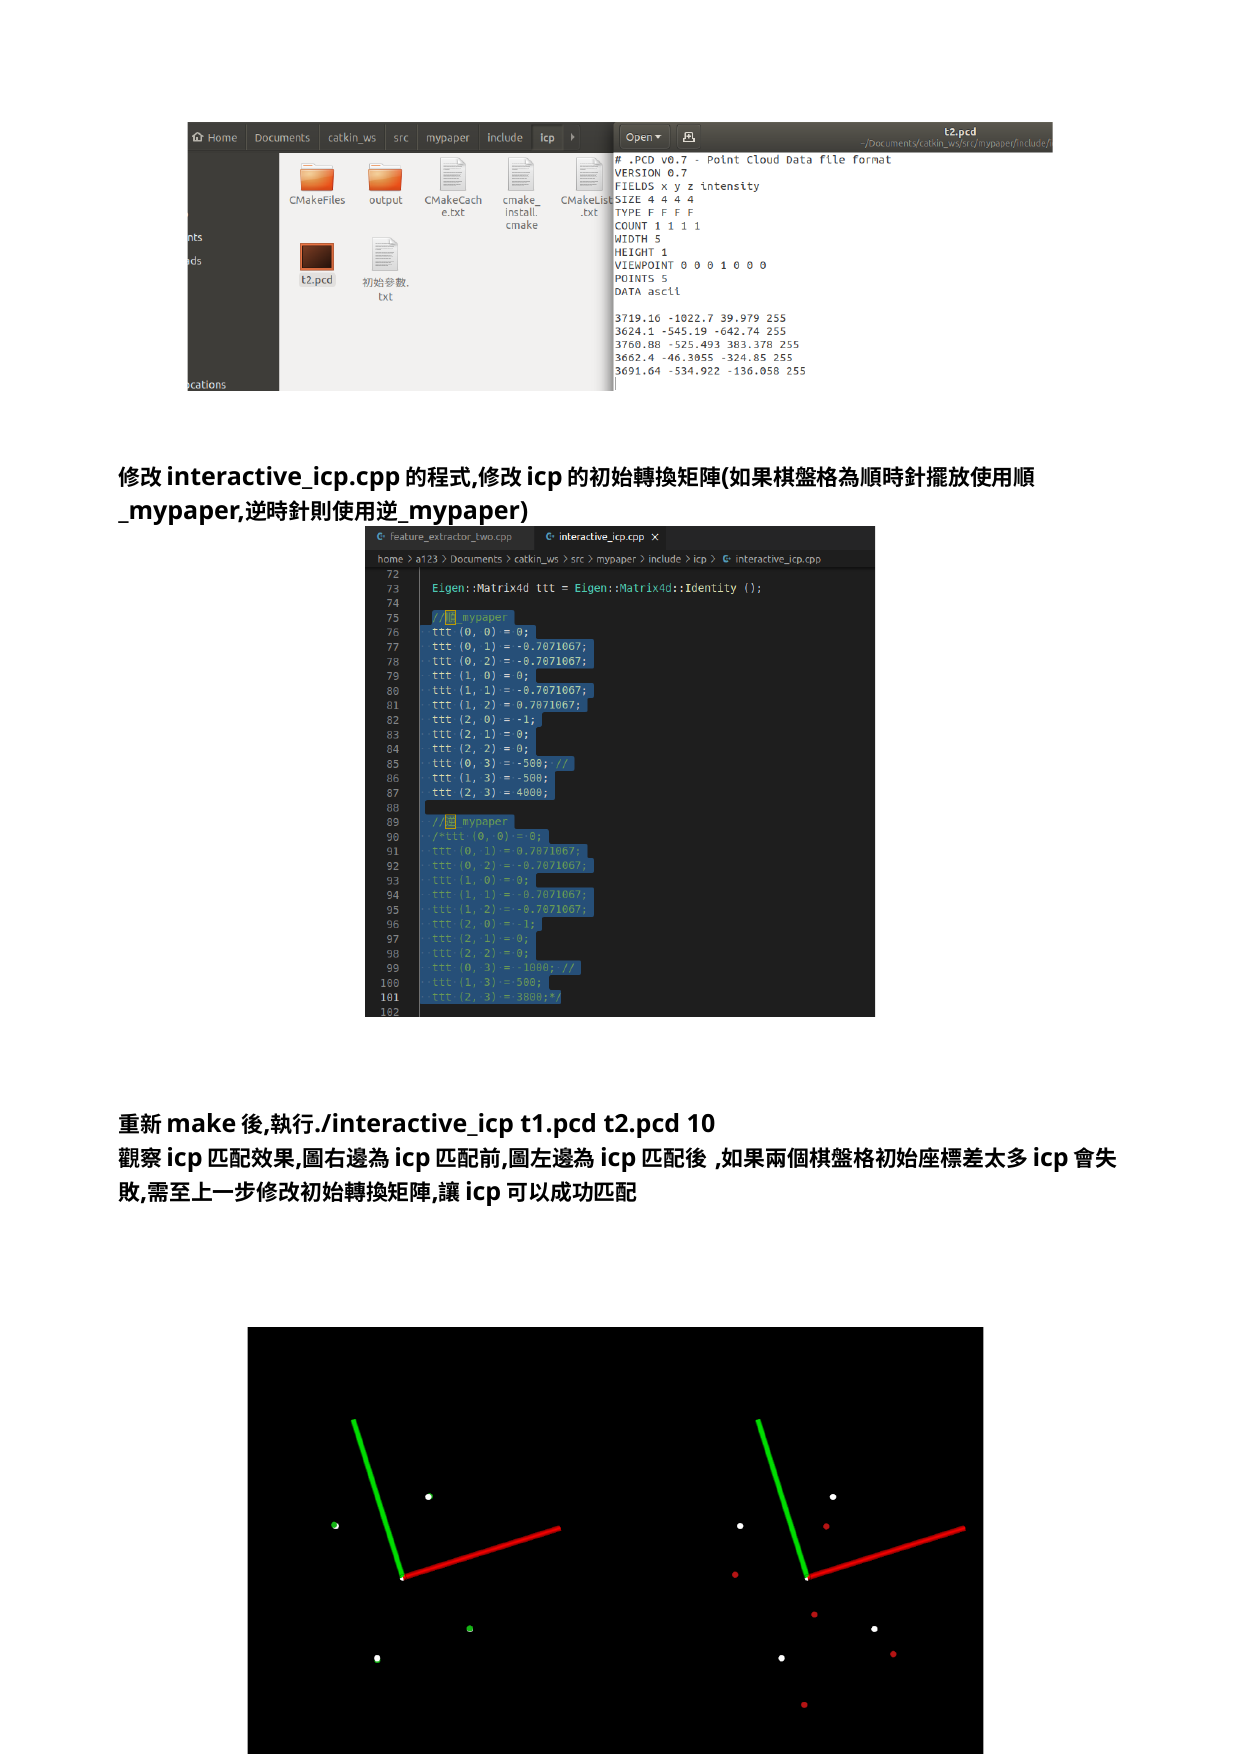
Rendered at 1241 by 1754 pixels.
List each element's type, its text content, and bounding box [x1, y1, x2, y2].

picture [247, 1327, 984, 1754]
text 觀察icp匹配效果,圖右邊為icp匹配前,圖左邊為icp匹配後 ,如果兩個棋盤格初始座標差太多icp會失敗,需至上一步修改初始轉換矩陣,讓icp可以成功匹配 [118, 1140, 1122, 1208]
text 重新make後,執行./interactive_icp t1.pcd t2.pcd 10 [118, 1106, 1122, 1140]
picture [187, 122, 1053, 391]
text 修改interactive_icp.cpp的程式,修改icp的初始轉換矩陣(如果棋盤格為順時針擺放使用順_mypaper,逆時針則使用逆_mypaper) [118, 459, 1122, 527]
picture [365, 526, 876, 1017]
